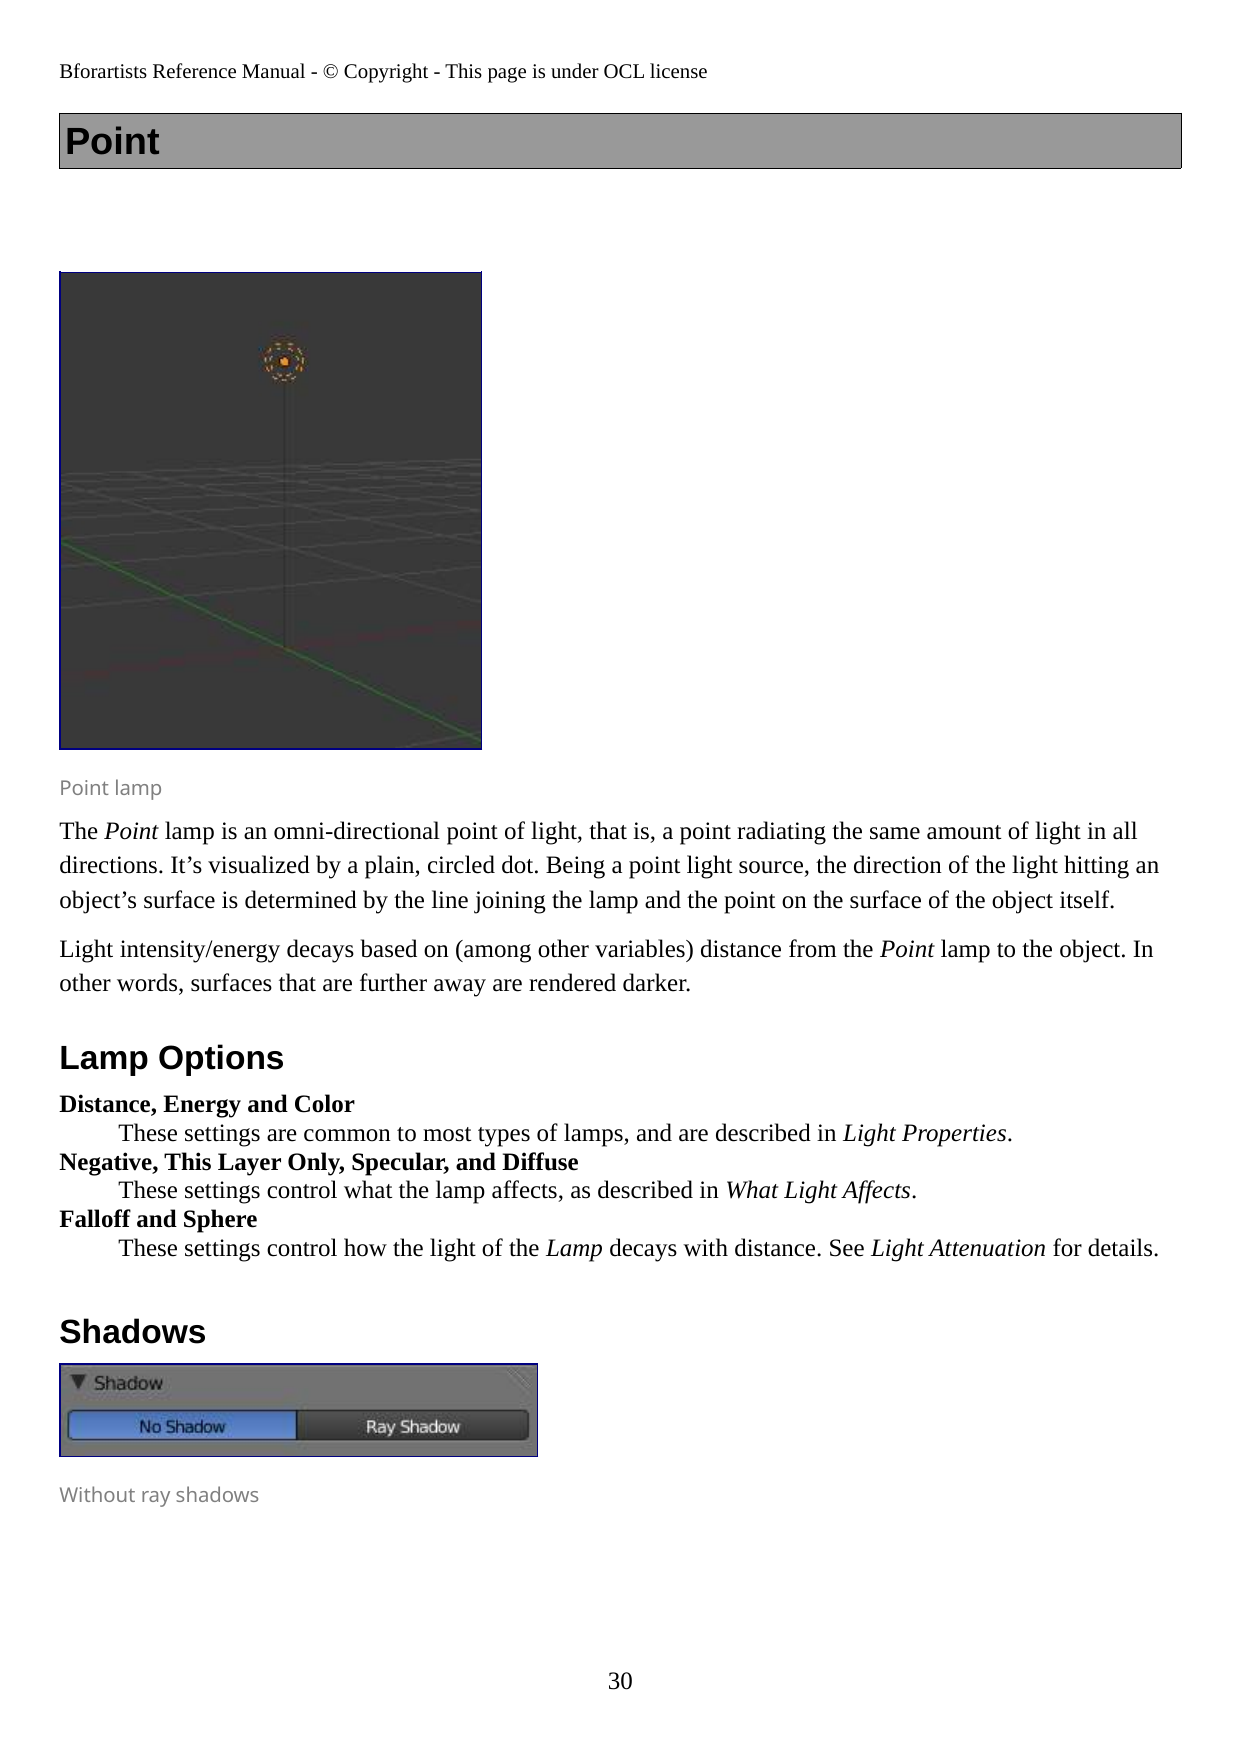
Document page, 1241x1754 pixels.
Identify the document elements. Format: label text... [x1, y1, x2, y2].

list These settings control how the light of the Lamp decays with distance. See Light Attenuation for details. [118, 1233, 1181, 1262]
text Light intensity/energy decays based on (among other variables) distance from the Point lamp to the object. In other words, surfaces that are further away are rendered darker. [59, 934, 1181, 997]
subtitle Shadows [59, 1312, 1181, 1351]
text Point lamp [59, 770, 1181, 801]
subtitle Lamp Options [59, 1038, 1181, 1077]
picture [61, 1365, 537, 1456]
list These settings are common to most types of lamps, and are described in Light Properties. [118, 1118, 1181, 1147]
table_header Point [60, 114, 1181, 168]
subtitle Distance, Energy and Color [59, 1089, 1181, 1118]
list These settings control what the lamp affects, as described in What Light Affects. [118, 1176, 1181, 1204]
text Without ray shadows [59, 1477, 1181, 1509]
picture [61, 273, 481, 748]
text The Point lamp is an omni-directional point of light, that is, a point radiating the same amount of light in all directions. It’s visualized by a plain, circled dot. Being a point light source, the direction of the light hitting an object’s surface is determined by the line joining the lamp and the point on the surface of the object itself. [59, 816, 1181, 913]
subtitle Falloff and Sphere [59, 1204, 1181, 1233]
subtitle Negative, This Layer Only, Specular, and Diffuse [59, 1147, 1181, 1176]
